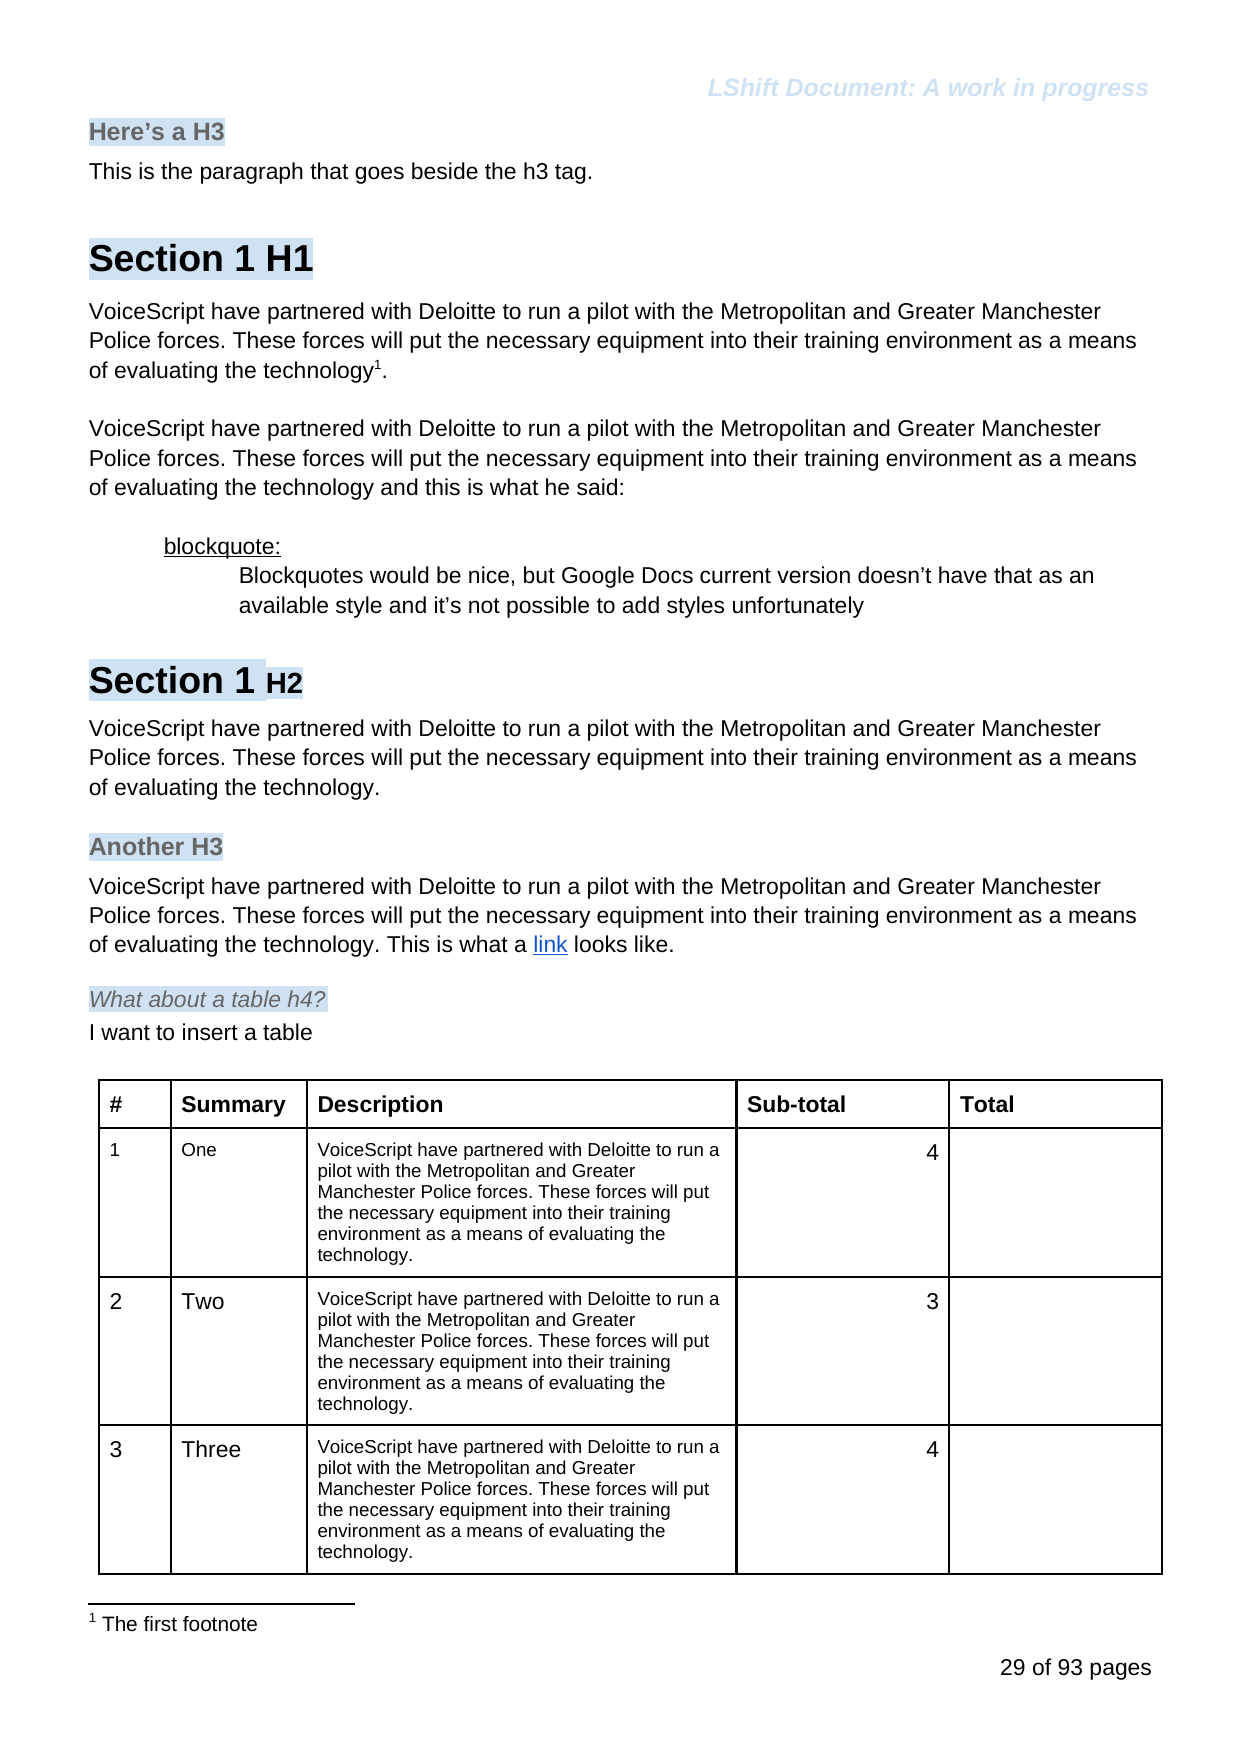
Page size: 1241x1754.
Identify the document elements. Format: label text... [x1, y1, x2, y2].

table_cell Two [172, 1278, 306, 1424]
table_cell Three [172, 1426, 306, 1573]
table_header Total [950, 1081, 1161, 1127]
subtitle What about a table h4? [328, 986, 1152, 1012]
subtitle Here’s a H3 [225, 118, 1152, 146]
table_cell 4 [738, 1426, 948, 1573]
text Blockquotes would be nice, but Google Docs current version doesn’t have that as an available style and it’s not possible to add styles unfortunately [238, 563, 1152, 618]
text blockquote: [163, 533, 1152, 559]
subtitle Section 1 H2 [266, 659, 1152, 701]
table_cell 2 [100, 1278, 170, 1424]
text VoiceScript have partnered with Deloitte to run a pilot with the Metropolitan and Greater Manchester Police forces. These forces will put the necessary equipment into their training environment as a means of evaluating the technology and this is what he said: [88, 416, 1152, 500]
text VoiceScript have partnered with Deloitte to run a pilot with the Metropolitan and Greater Manchester Police forces. These forces will put the necessary equipment into their training environment as a means of evaluating the technology. This is what a link looks like. [88, 873, 1152, 958]
text The first footnote [88, 1610, 1152, 1636]
table_cell 1 [100, 1129, 170, 1276]
text I want to insert a table [88, 1020, 1152, 1046]
table_header # [100, 1081, 170, 1127]
table_cell VoiceScript have partnered with Deloitte to run a pilot with the Metropolitan and Greater Manchester Police forces. These forces will put the necessary equipment into their training environment as a means of evaluating the technology. [308, 1278, 735, 1424]
subtitle Another H3 [223, 833, 1152, 861]
text VoiceScript have partnered with Deloitte to run a pilot with the Metropolitan and Greater Manchester Police forces. These forces will put the necessary equipment into their training environment as a means of evaluating the technology. [88, 298, 1152, 383]
text VoiceScript have partnered with Deloitte to run a pilot with the Metropolitan and Greater Manchester Police forces. These forces will put the necessary equipment into their training environment as a means of evaluating the technology. [88, 716, 1152, 800]
table_cell One [172, 1129, 306, 1276]
table_cell 4 [738, 1129, 948, 1276]
table_header Summary [172, 1081, 306, 1127]
table_cell 3 [738, 1278, 948, 1424]
table_cell [950, 1426, 1161, 1573]
table_cell VoiceScript have partnered with Deloitte to run a pilot with the Metropolitan and Greater Manchester Police forces. These forces will put the necessary equipment into their training environment as a means of evaluating the technology. [308, 1426, 735, 1573]
table_cell [950, 1129, 1161, 1276]
subtitle Section 1 H1 [313, 238, 1152, 280]
table_cell 3 [100, 1426, 170, 1573]
table_header Sub-total [738, 1081, 948, 1127]
table_cell [950, 1278, 1161, 1424]
table_header Description [308, 1081, 735, 1127]
table_cell VoiceScript have partnered with Deloitte to run a pilot with the Metropolitan and Greater Manchester Police forces. These forces will put the necessary equipment into their training environment as a means of evaluating the technology. [308, 1129, 735, 1276]
text This is the paragraph that goes beside the h3 tag. [88, 158, 1152, 184]
